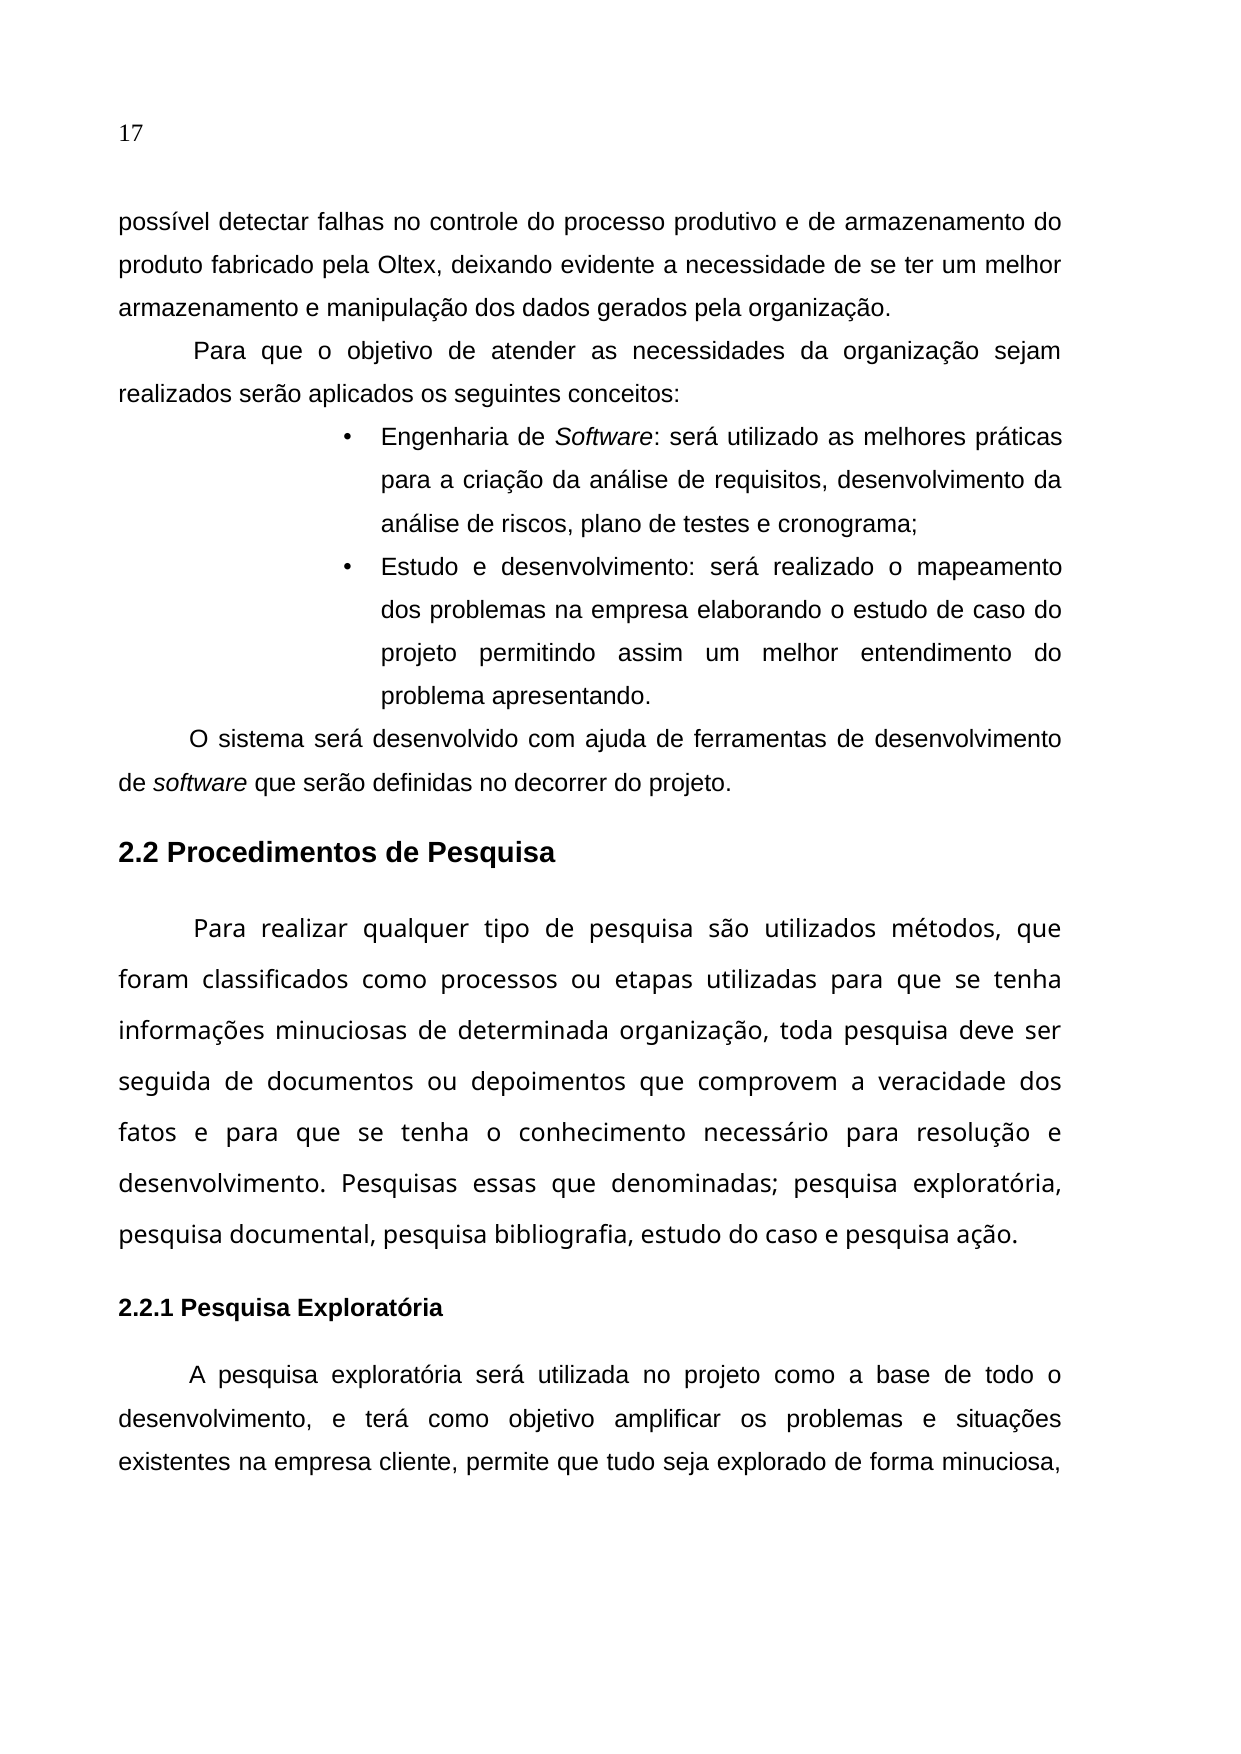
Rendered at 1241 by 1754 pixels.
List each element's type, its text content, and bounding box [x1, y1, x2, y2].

text Para que o objetivo de atender as necessidades da organização sejam realizados serão aplicados os seguintes conceitos: [118, 336, 1063, 408]
list Estudo e desenvolvimento: será realizado o mapeamento dos problemas na empresa elaborando o estudo de caso do projeto permitindo assim um melhor entendimento do problema apresentando. [343, 552, 1063, 710]
subtitle 2.2 Procedimentos de Pesquisa [118, 835, 1063, 869]
subtitle 2.2.1 Pesquisa Exploratória [118, 1293, 1063, 1321]
text O sistema será desenvolvido com ajuda de ferramentas de desenvolvimento de software que serão definidas no decorrer do projeto. [118, 724, 1063, 796]
list Engenharia de Software: será utilizado as melhores práticas para a criação da análise de requisitos, desenvolvimento da análise de riscos, plano de testes e cronograma; [343, 422, 1063, 537]
text possível detectar falhas no controle do processo produtivo e de armazenamento do produto fabricado pela Oltex, deixando evidente a necessidade de se ter um melhor armazenamento e manipulação dos dados gerados pela organização. [118, 207, 1063, 322]
text Para realizar qualquer tipo de pesquisa são utilizados métodos, que foram classificados como processos ou etapas utilizadas para que se tenha informações minuciosas de determinada organização, toda pesquisa deve ser seguida de documentos ou depoimentos que comprovem a veracidade dos fatos e para que se tenha o conhecimento necessário para resolução e desenvolvimento. Pesquisas essas que denominadas; pesquisa exploratória, pesquisa documental, pesquisa bibliografia, estudo do caso e pesquisa ação. [118, 911, 1063, 1251]
text A pesquisa exploratória será utilizada no projeto como a base de todo o desenvolvimento, e terá como objetivo amplificar os problemas e situações existentes na empresa cliente, permite que tudo seja explorado de forma minuciosa, [118, 1361, 1063, 1476]
